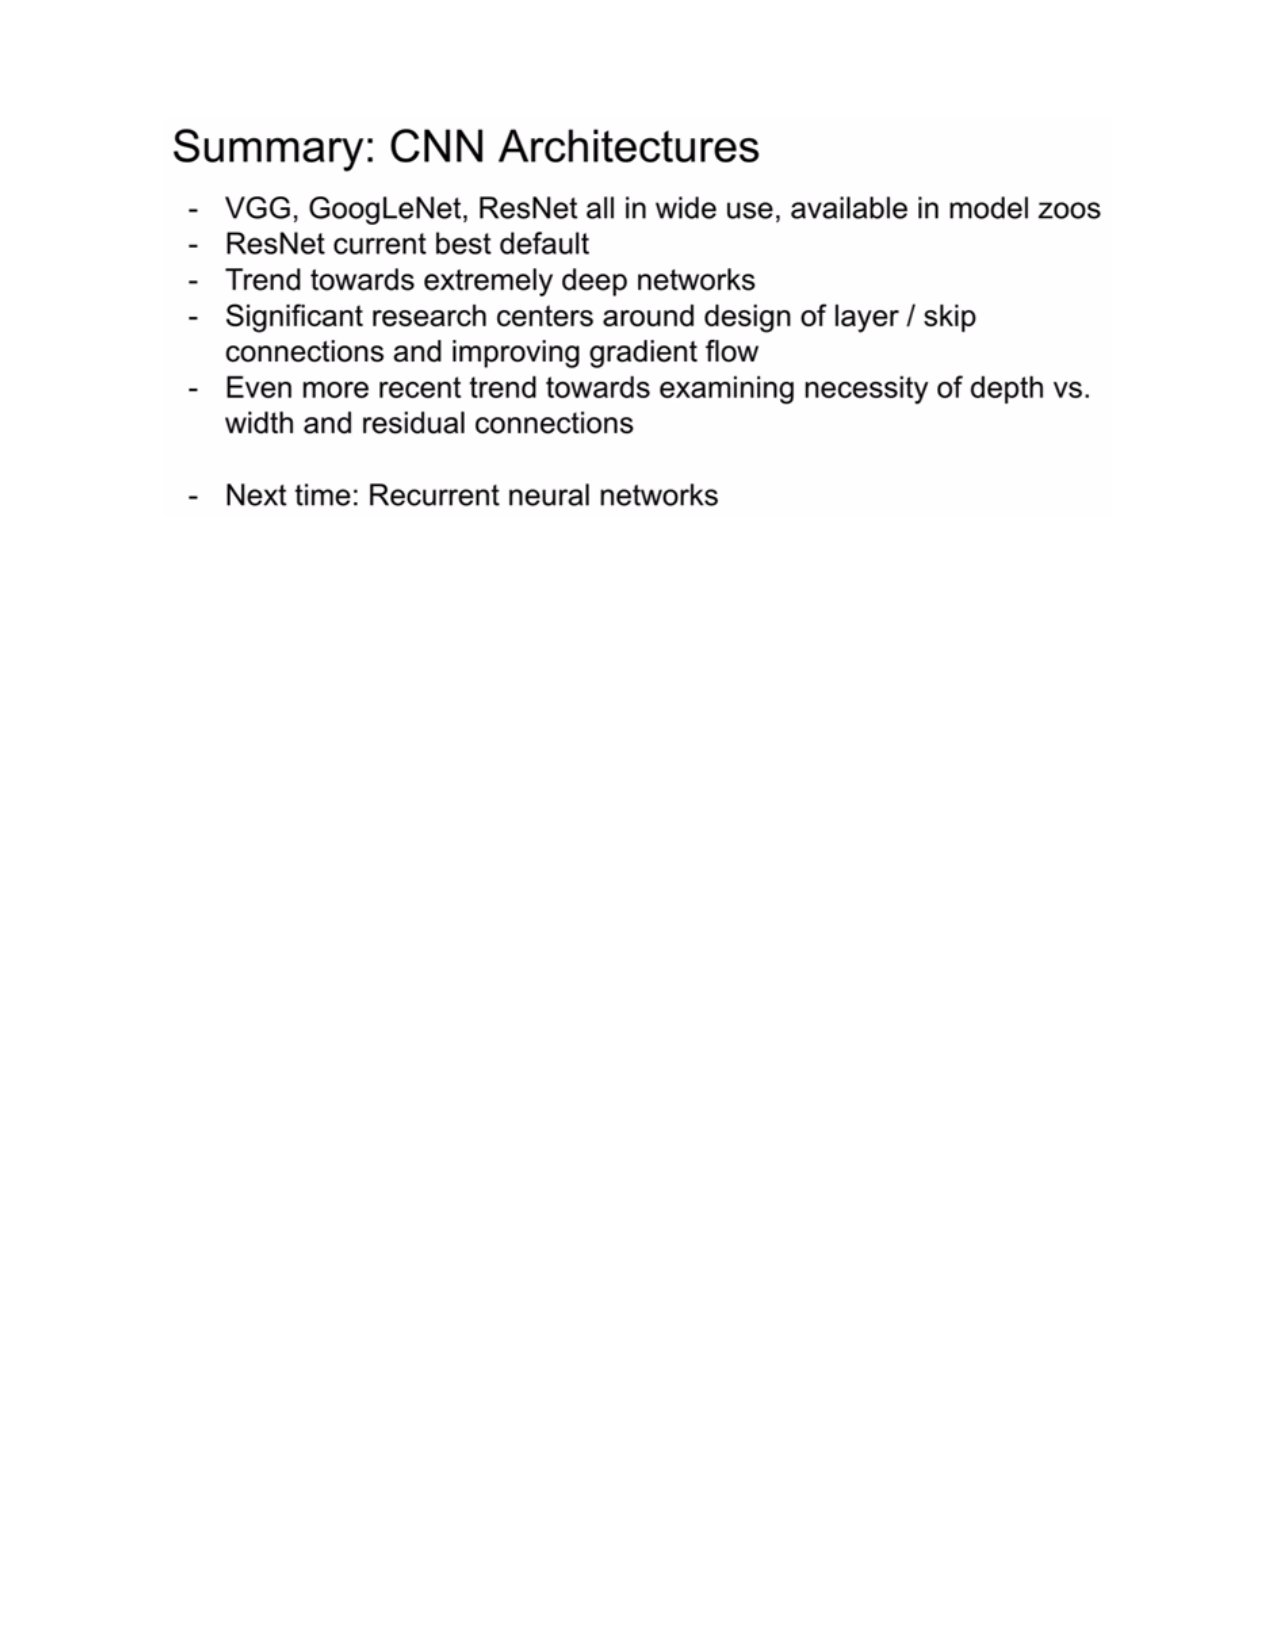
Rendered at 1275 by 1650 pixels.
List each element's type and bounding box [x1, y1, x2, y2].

picture [163, 118, 1112, 516]
